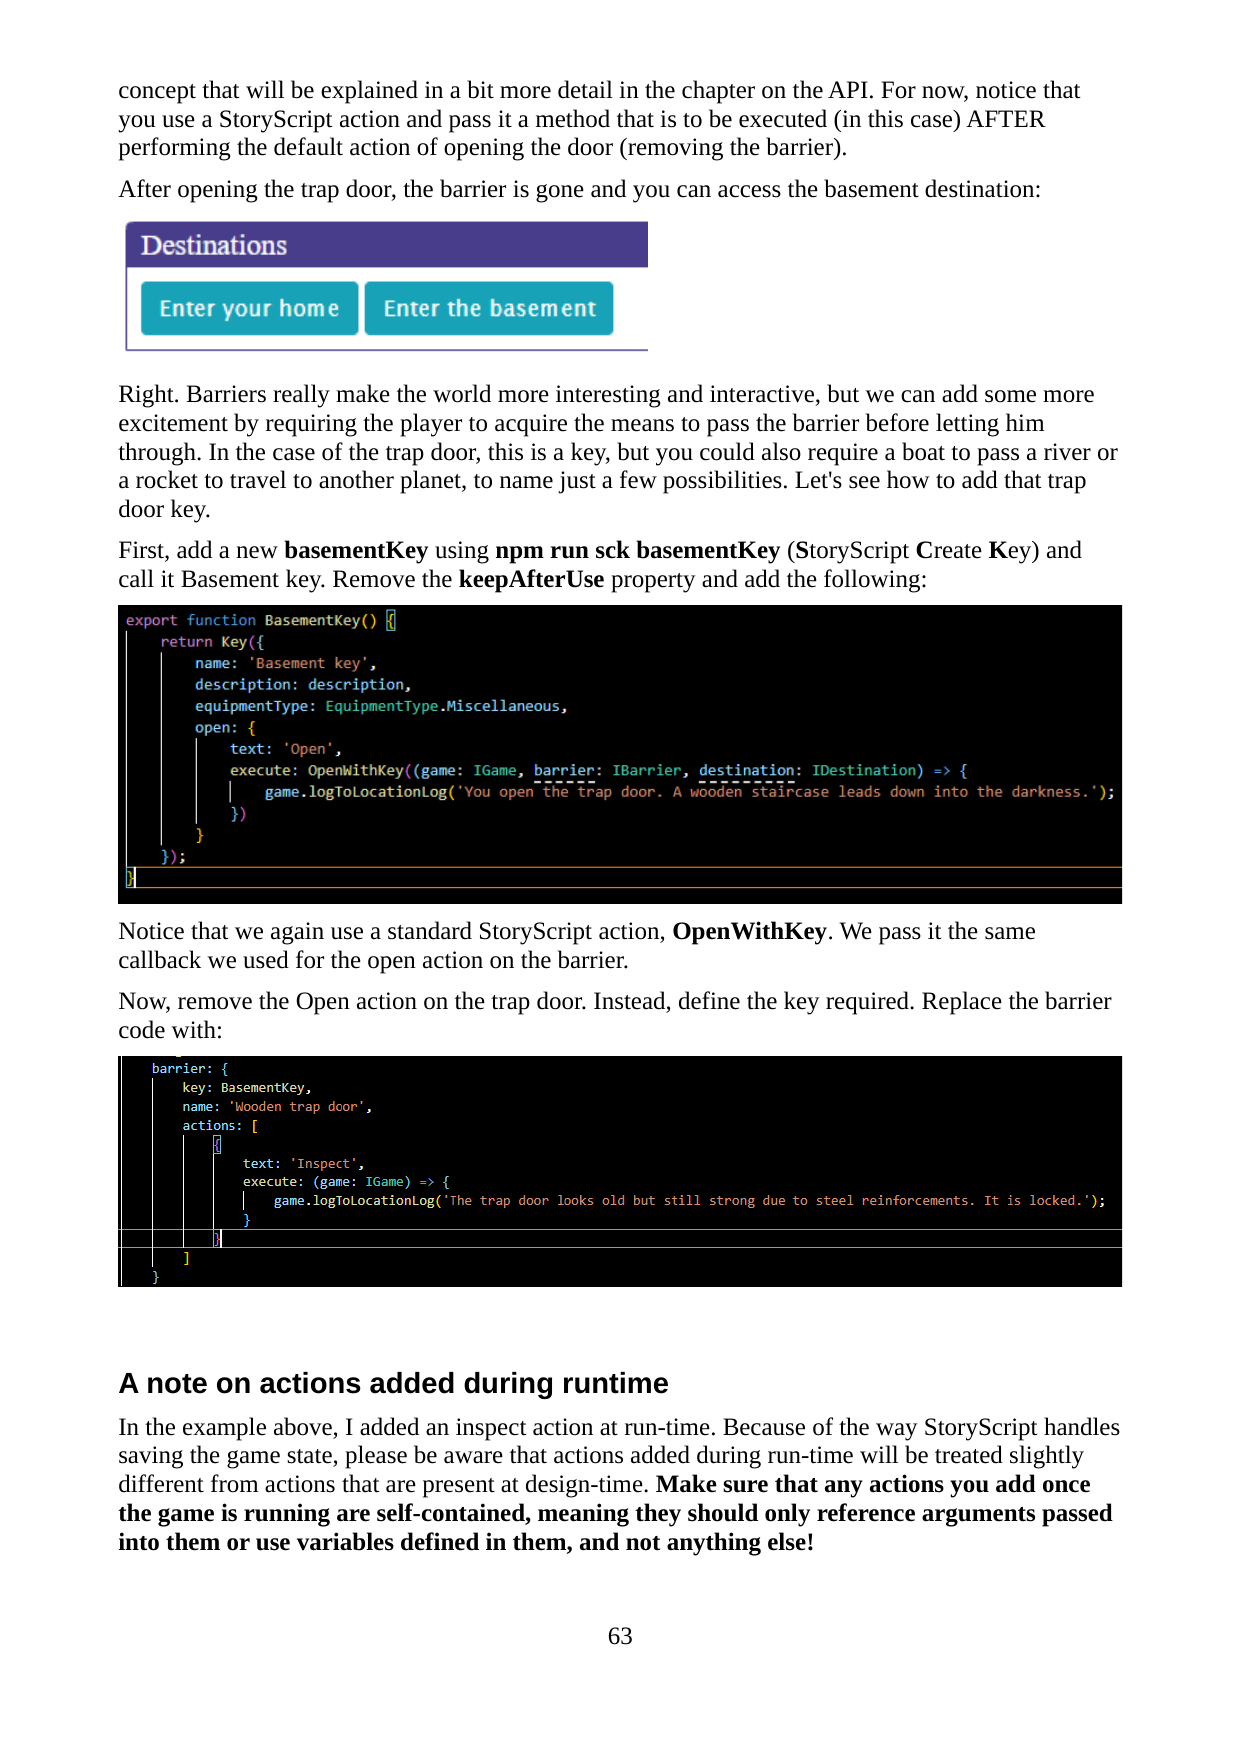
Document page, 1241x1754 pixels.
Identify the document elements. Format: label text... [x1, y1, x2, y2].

text Notice that we again use a standard StoryScript action, OpenWithKey. We pass it the same callback we used for the open action on the barrier. [118, 916, 1122, 974]
subtitle A note on actions added during runtime [118, 1366, 1122, 1399]
text Right. Barriers really make the world more interesting and interactive, but we can add some more excitement by requiring the player to acquire the means to pass the barrier before letting him through. In the case of the trap door, this is a key, but you could also require a boat to pass a river or a rocket to travel to another planet, to name just a few possibilities. Let's see how to add that trap door key. [118, 379, 1122, 523]
text Now, remove the Open action on the trap door. Instead, define the key required. Replace the barrier code with: [118, 986, 1122, 1044]
text In the example above, I added an inspect action at run-time. Because of the way StoryScript handles saving the game state, please be aware that actions added during run-time will be treated slightly different from actions that are present at design-time. Make sure that any actions you add once the game is running are self-contained, meaning they should only reference arguments passed into them or use variables defined in them, and not anything else! [118, 1412, 1122, 1556]
text First, add a new basementKey using npm run sck basementKey (StoryScript Create Key) and call it Basement key. Remove the keepAfterUse property and add the following: [118, 535, 1122, 593]
text After opening the trap door, the barrier is gone and you can access the basement destination: [118, 174, 1122, 202]
text concept that will be explained in a bit more detail in the chapter on the API. For now, notice that you use a StoryScript action and pass it a method that is to be executed (in this case) AFTER performing the default action of opening the door (removing the barrier). [118, 75, 1122, 161]
